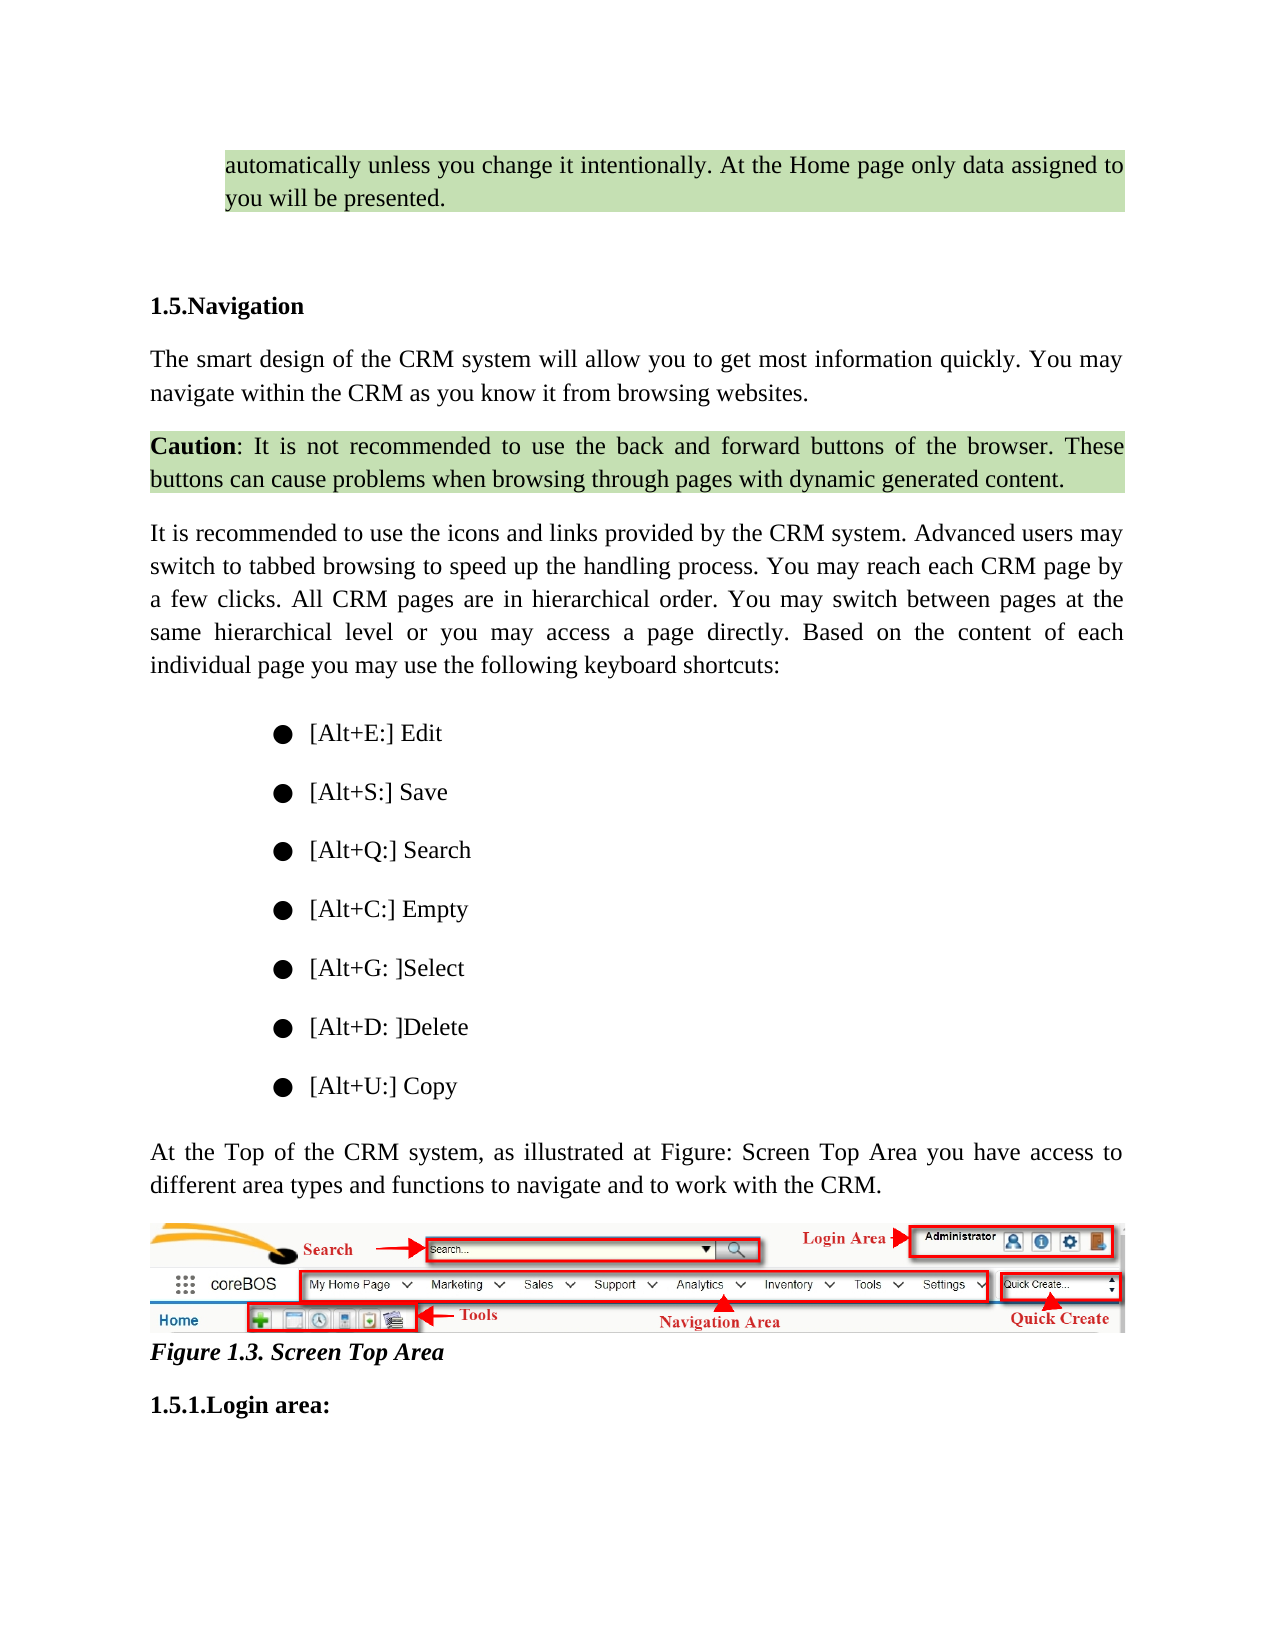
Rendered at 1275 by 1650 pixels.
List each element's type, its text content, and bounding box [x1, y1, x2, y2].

text Figure 1.3. Screen Top Area [150, 1337, 1125, 1365]
text 1.5.1.Login area: [150, 1390, 1125, 1419]
picture [150, 1223, 1125, 1333]
list [Alt+U:] Copy [272, 1057, 1125, 1109]
text At the Top of the CRM system, as illustrated at Figure: Screen Top Area you have access to different area types and functions to navigate and to work with the CRM. [150, 1137, 1125, 1199]
text automatically unless you change it intentionally. At the Home page only data assigned to you will be presented. [225, 150, 1125, 212]
list [Alt+G: ]Select [272, 940, 1125, 991]
list [Alt+C:] Empty [272, 881, 1125, 932]
list [Alt+S:] Save [272, 763, 1125, 814]
list [Alt+E:] Edit [272, 704, 1125, 756]
text It is recommended to use the icons and links provided by the CRM system. Advanced users may switch to tabbed browsing to speed up the handling process. You may reach each CRM page by a few clicks. All CRM pages are in hierarchical order. You may switch between pages at the same hierarchical level or you may access a page directly. Based on the content of each individual page you may use the following keyboard shortcuts: [150, 518, 1125, 679]
text The smart design of the CRM system will allow you to get most information quickly. You may navigate within the CRM as you know it from browsing websites. [150, 344, 1125, 406]
text 1.5.Navigation [150, 291, 1125, 319]
list [Alt+D: ]Delete [272, 998, 1125, 1050]
list [Alt+Q:] Search [272, 822, 1125, 873]
text Caution: It is not recommended to use the back and forward buttons of the browser. These buttons can cause problems when browsing through pages with dynamic generated content. [150, 431, 1125, 493]
